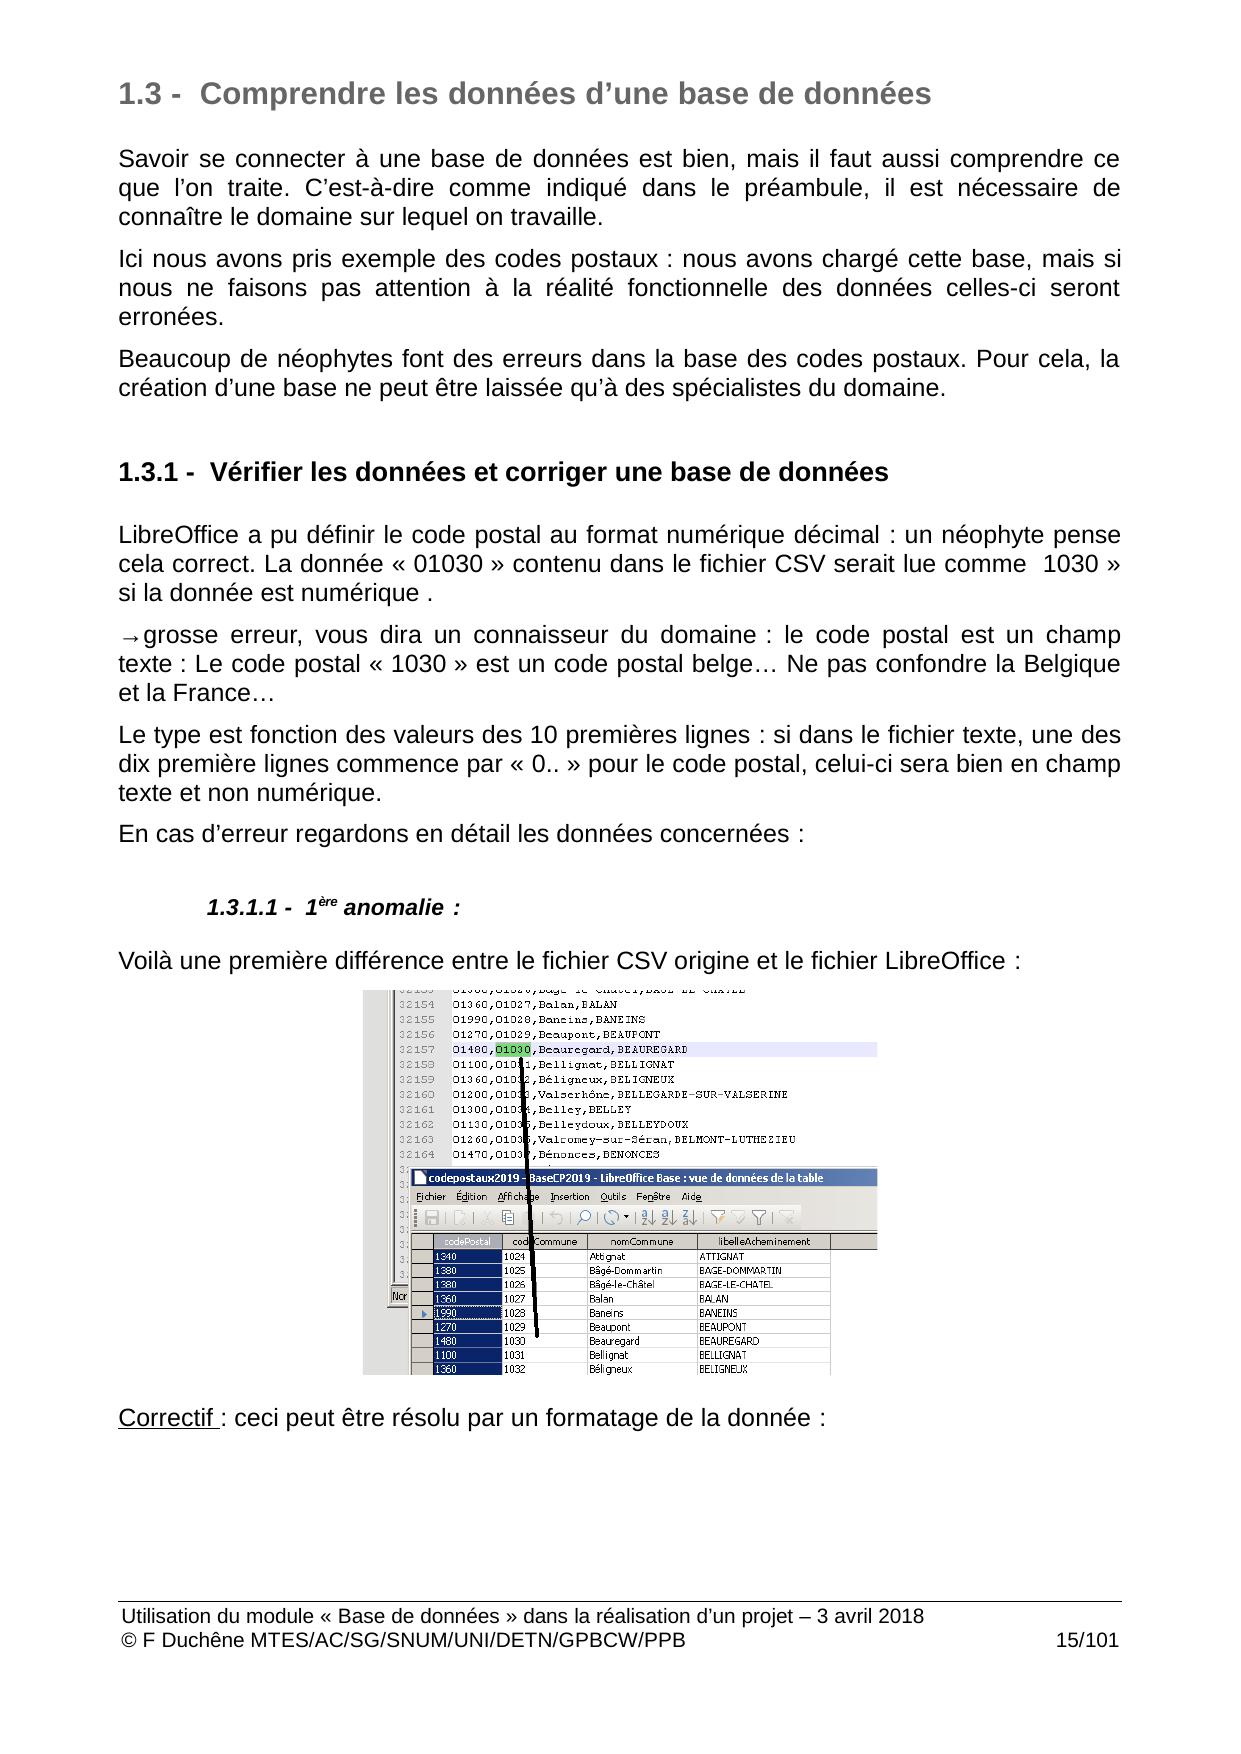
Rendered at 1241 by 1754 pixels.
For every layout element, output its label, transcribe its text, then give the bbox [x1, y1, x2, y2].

subtitle Vérifier les données et corriger une base de données [118, 456, 1122, 487]
text En cas d’erreur regardons en détail les données concernées : [118, 819, 1122, 848]
subtitle Comprendre les données d’une base de données [118, 75, 1122, 111]
text Voilà une première différence entre le fichier CSV origine et le fichier LibreOffice : [118, 946, 1122, 975]
text Correctif : ceci peut être résolu par un formatage de la donnée : [118, 1403, 1122, 1432]
text Beaucoup de néophytes font des erreurs dans la base des codes postaux. Pour cela, la création d’une base ne peut être laissée qu’à des spécialistes du domaine. [118, 343, 1122, 402]
text LibreOffice a pu définir le code postal au format numérique décimal : un néophyte pense cela correct. La donnée « 01030 » contenu dans le fichier CSV serait lue comme 1030 » si la donnée est numérique . [118, 520, 1122, 607]
text Ici nous avons pris exemple des codes postaux : nous avons chargé cette base, mais si nous ne faisons pas attention à la réalité fonctionnelle des données celles-ci seront erronées. [118, 244, 1122, 331]
text →grosse erreur, vous dira un connaisseur du domaine : le code postal est un champ texte : Le code postal « 1030 » est un code postal belge… Ne pas confondre la Belgique et la France… [118, 620, 1122, 707]
subtitle 1ère anomalie : [207, 894, 1122, 921]
text Savoir se connecter à une base de données est bien, mais il faut aussi comprendre ce que l’on traite. C’est-à-dire comme indiqué dans le préambule, il est nécessaire de connaître le domaine sur lequel on travaille. [118, 144, 1122, 231]
text Le type est fonction des valeurs des 10 premières lignes : si dans le fichier texte, une des dix première lignes commence par « 0.. » pour le code postal, celui-ci sera bien en champ texte et non numérique. [118, 719, 1122, 807]
